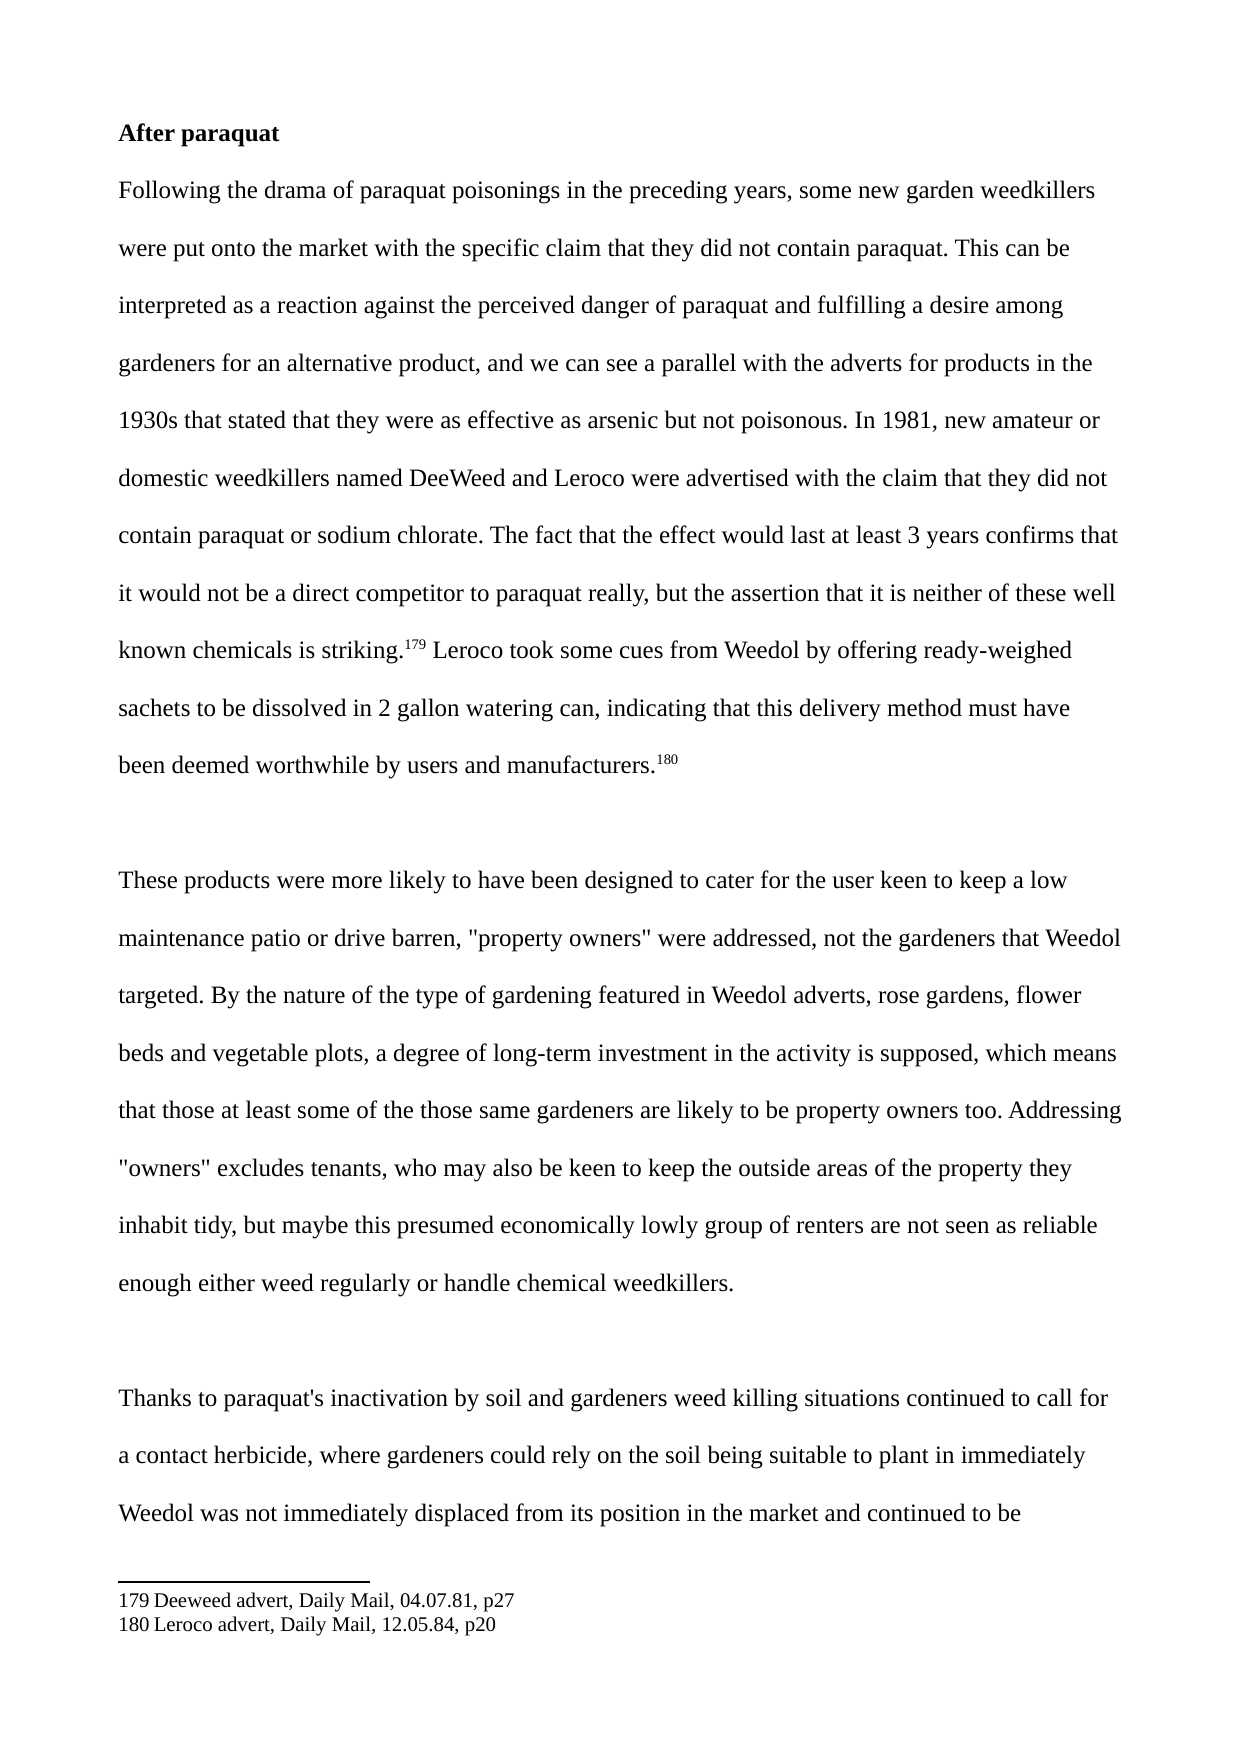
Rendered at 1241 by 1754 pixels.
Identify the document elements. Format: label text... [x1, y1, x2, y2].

text These products were more likely to have been designed to cater for the user keen to keep a low maintenance patio or drive barren, "property owners" were addressed, not the gardeners that Weedol targeted. By the nature of the type of gardening featured in Weedol adverts, rose gardens, flower beds and vegetable plots, a degree of long-term investment in the activity is supposed, which means that those at least some of the those same gardeners are likely to be property owners too. Addressing "owners" excludes tenants, who may also be keen to keep the outside areas of the property they inhabit tidy, but maybe this presumed economically lowly group of renters are not seen as reliable enough either weed regularly or handle chemical weedkillers. [118, 866, 1122, 1297]
text Following the drama of paraquat poisonings in the preceding years, some new garden weedkillers were put onto the market with the specific claim that they did not contain paraquat. This can be interpreted as a reaction against the perceived danger of paraquat and fulfilling a desire among gardeners for an alternative product, and we can see a parallel with the adverts for products in the 1930s that stated that they were as effective as arsenic but not poisonous. In 1981, new amateur or domestic weedkillers named DeeWeed and Leroco were advertised with the claim that they did not contain paraquat or sodium chlorate. The fact that the effect would last at least 3 years confirms that it would not be a direct competitor to paraquat really, but the assertion that it is neither of these well known chemicals is striking. Leroco took some cues from Weedol by offering ready-weighed sachets to be dissolved in 2 gallon watering can, indicating that this delivery method must have been deemed worthwhile by users and manufacturers. [118, 176, 1122, 779]
text Leroco advert, Daily Mail, 12.05.84, p20 [118, 1612, 1122, 1636]
text Deeweed advert, Daily Mail, 04.07.81, p27 [118, 1588, 1122, 1612]
text Thanks to paraquat's inactivation by soil and gardeners weed killing situations continued to call for a contact herbicide, where gardeners could rely on the soil being suitable to plant in immediately Weedol was not immediately displaced from its position in the market and continued to be [118, 1383, 1122, 1527]
text After paraquat [118, 118, 1122, 147]
